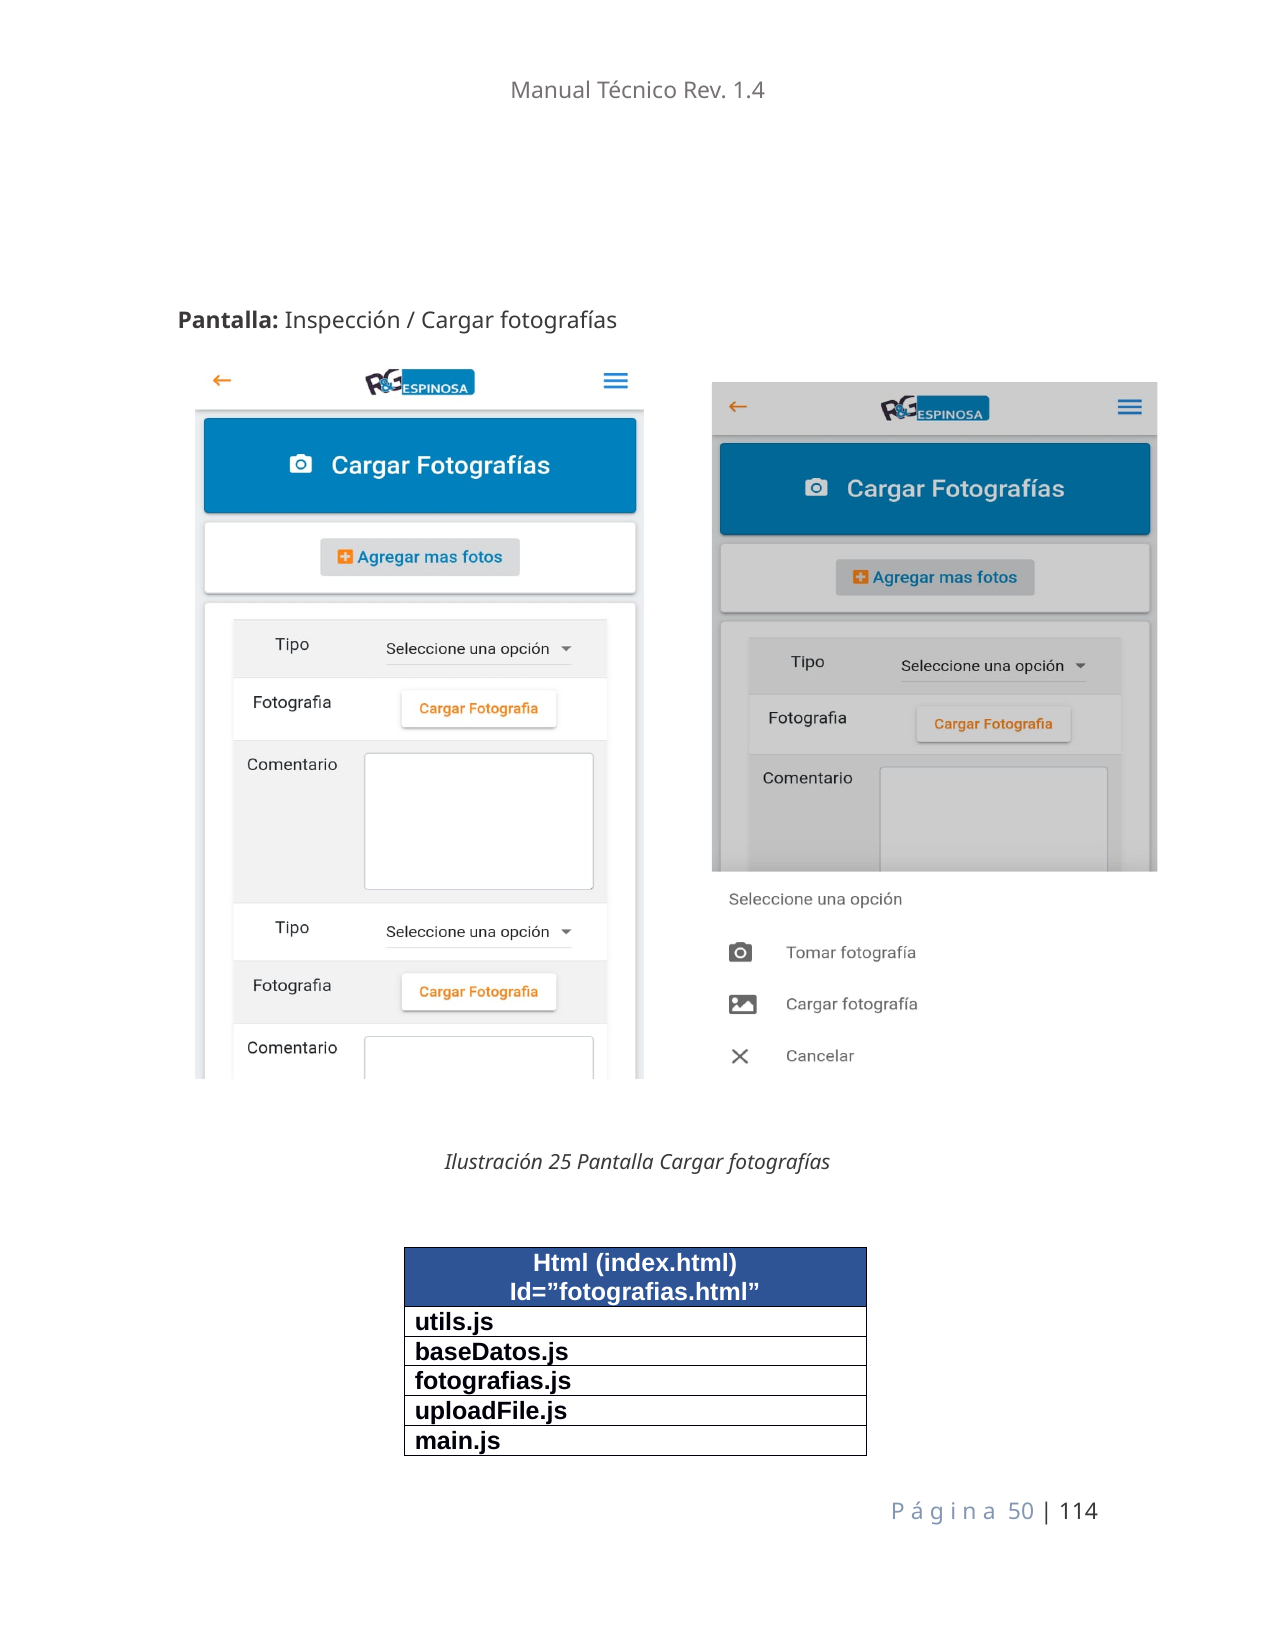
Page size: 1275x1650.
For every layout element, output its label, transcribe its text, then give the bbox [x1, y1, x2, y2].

text Pantalla: Inspección / Cargar fotografías [177, 304, 1098, 335]
picture [195, 354, 644, 1079]
table_cell main.js [405, 1426, 866, 1455]
table_cell baseDatos.js [405, 1337, 866, 1365]
picture [711, 382, 1158, 1082]
table_cell fotografias.js [405, 1366, 866, 1395]
table_cell uploadFile.js [405, 1396, 866, 1425]
text Ilustración 23 Pantalla Cargar fotografías [177, 1147, 1098, 1176]
table_cell utils.js [405, 1307, 866, 1336]
table_header Html (index.html) Id=”fotografias.html” [405, 1248, 866, 1306]
